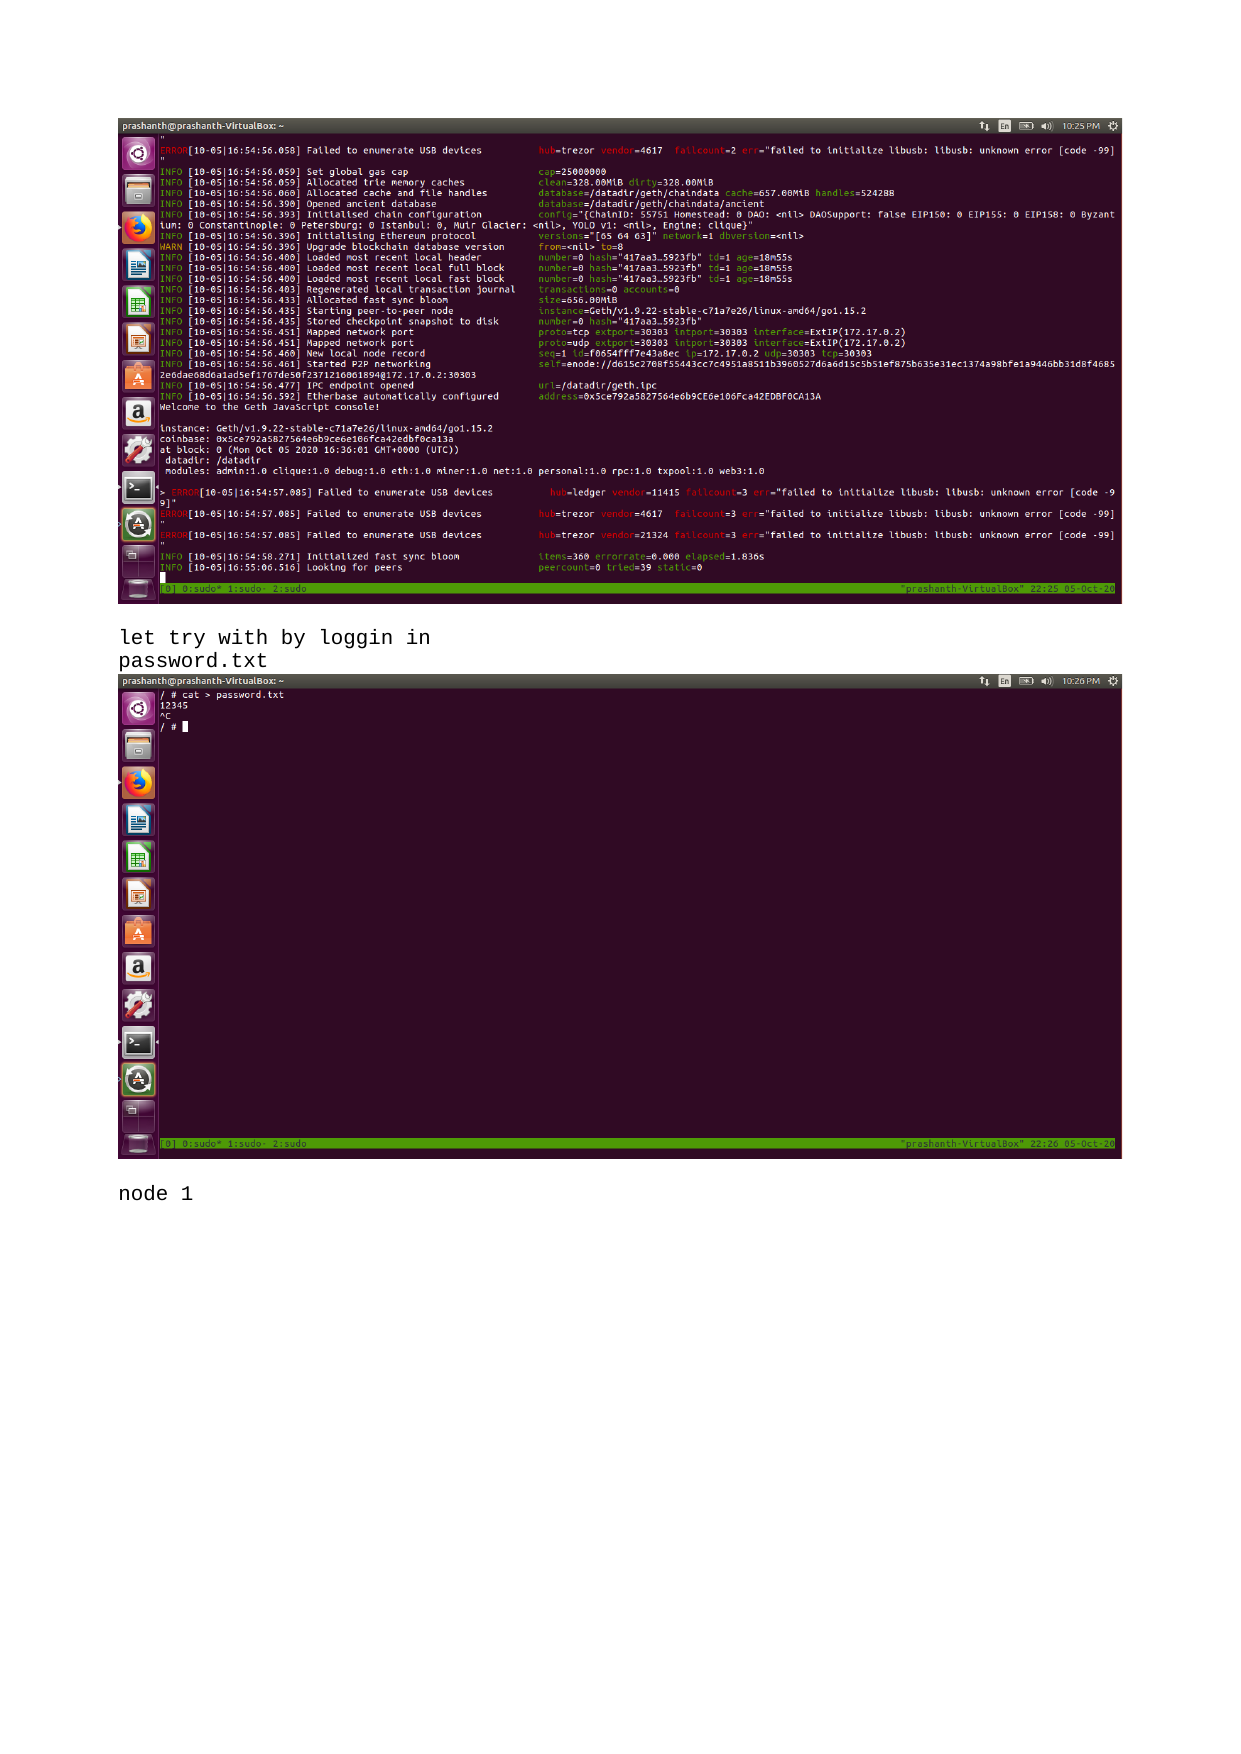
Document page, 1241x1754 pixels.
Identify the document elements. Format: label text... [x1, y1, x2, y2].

text let try with by loggin in [118, 627, 1122, 650]
picture [118, 118, 1123, 604]
picture [118, 674, 1123, 1159]
text node 1 [118, 1183, 1122, 1206]
text password.txt [118, 650, 1122, 674]
